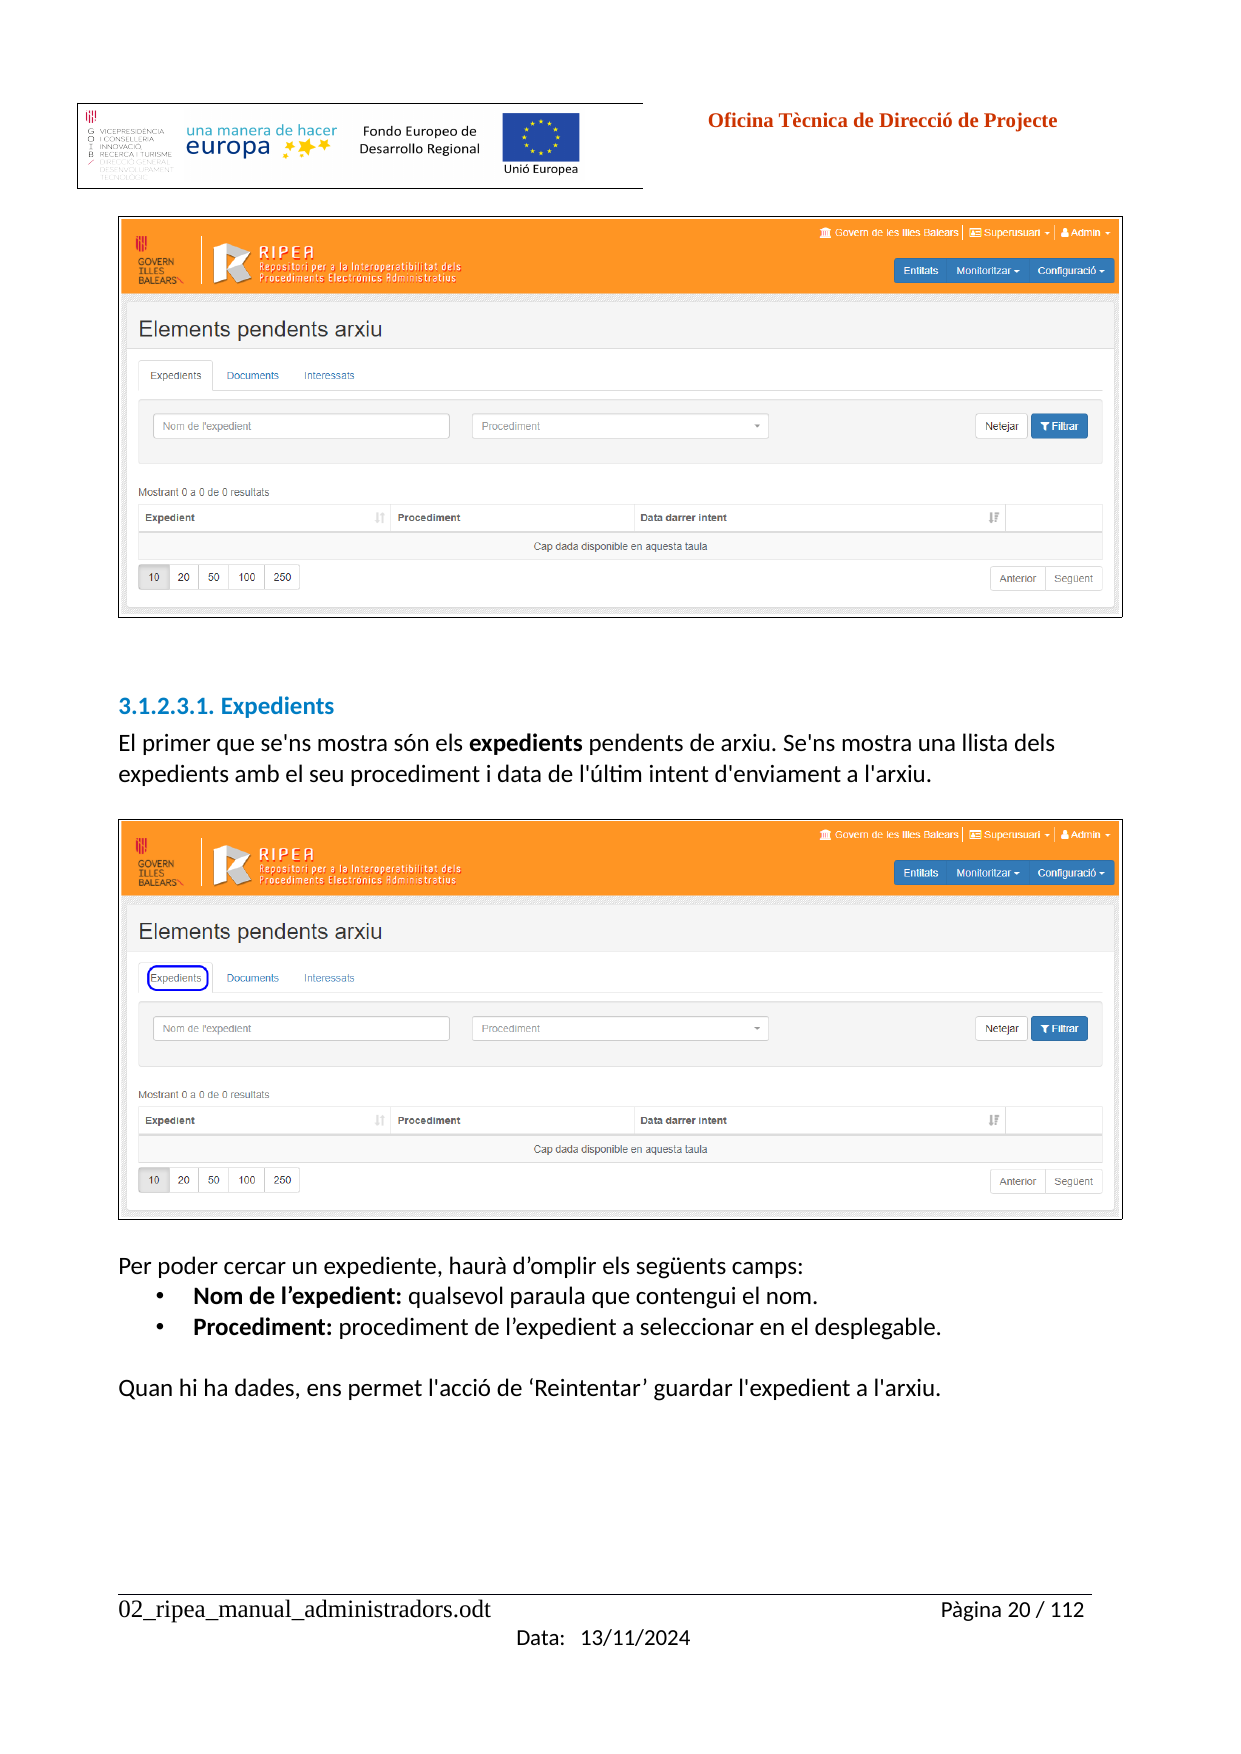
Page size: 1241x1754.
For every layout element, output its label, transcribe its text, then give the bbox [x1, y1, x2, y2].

text Per poder cercar un expediente, haurà d’omplir els següents camps: [118, 1250, 1122, 1280]
text El primer que se'ns mostra són els expedients pendents de arxiu. Se'ns mostra una llista dels expedients amb el seu procediment i data de l'últim intent d'enviament a l'arxiu. [118, 727, 1122, 788]
subtitle 3.1.2.3.1. Expedients [118, 690, 1122, 721]
list Nom de l’expedient: qualsevol paraula que contengui el nom. [156, 1280, 1122, 1311]
picture [121, 219, 1119, 614]
picture [121, 821, 1119, 1217]
picture [184, 108, 585, 182]
picture [82, 108, 178, 182]
list Procediment: procediment de l’expedient a seleccionar en el desplegable. [156, 1311, 1122, 1341]
text Quan hi ha dades, ens permet l'acció de ‘Reintentar’ guardar l'expedient a l'arxiu. [118, 1372, 1122, 1402]
